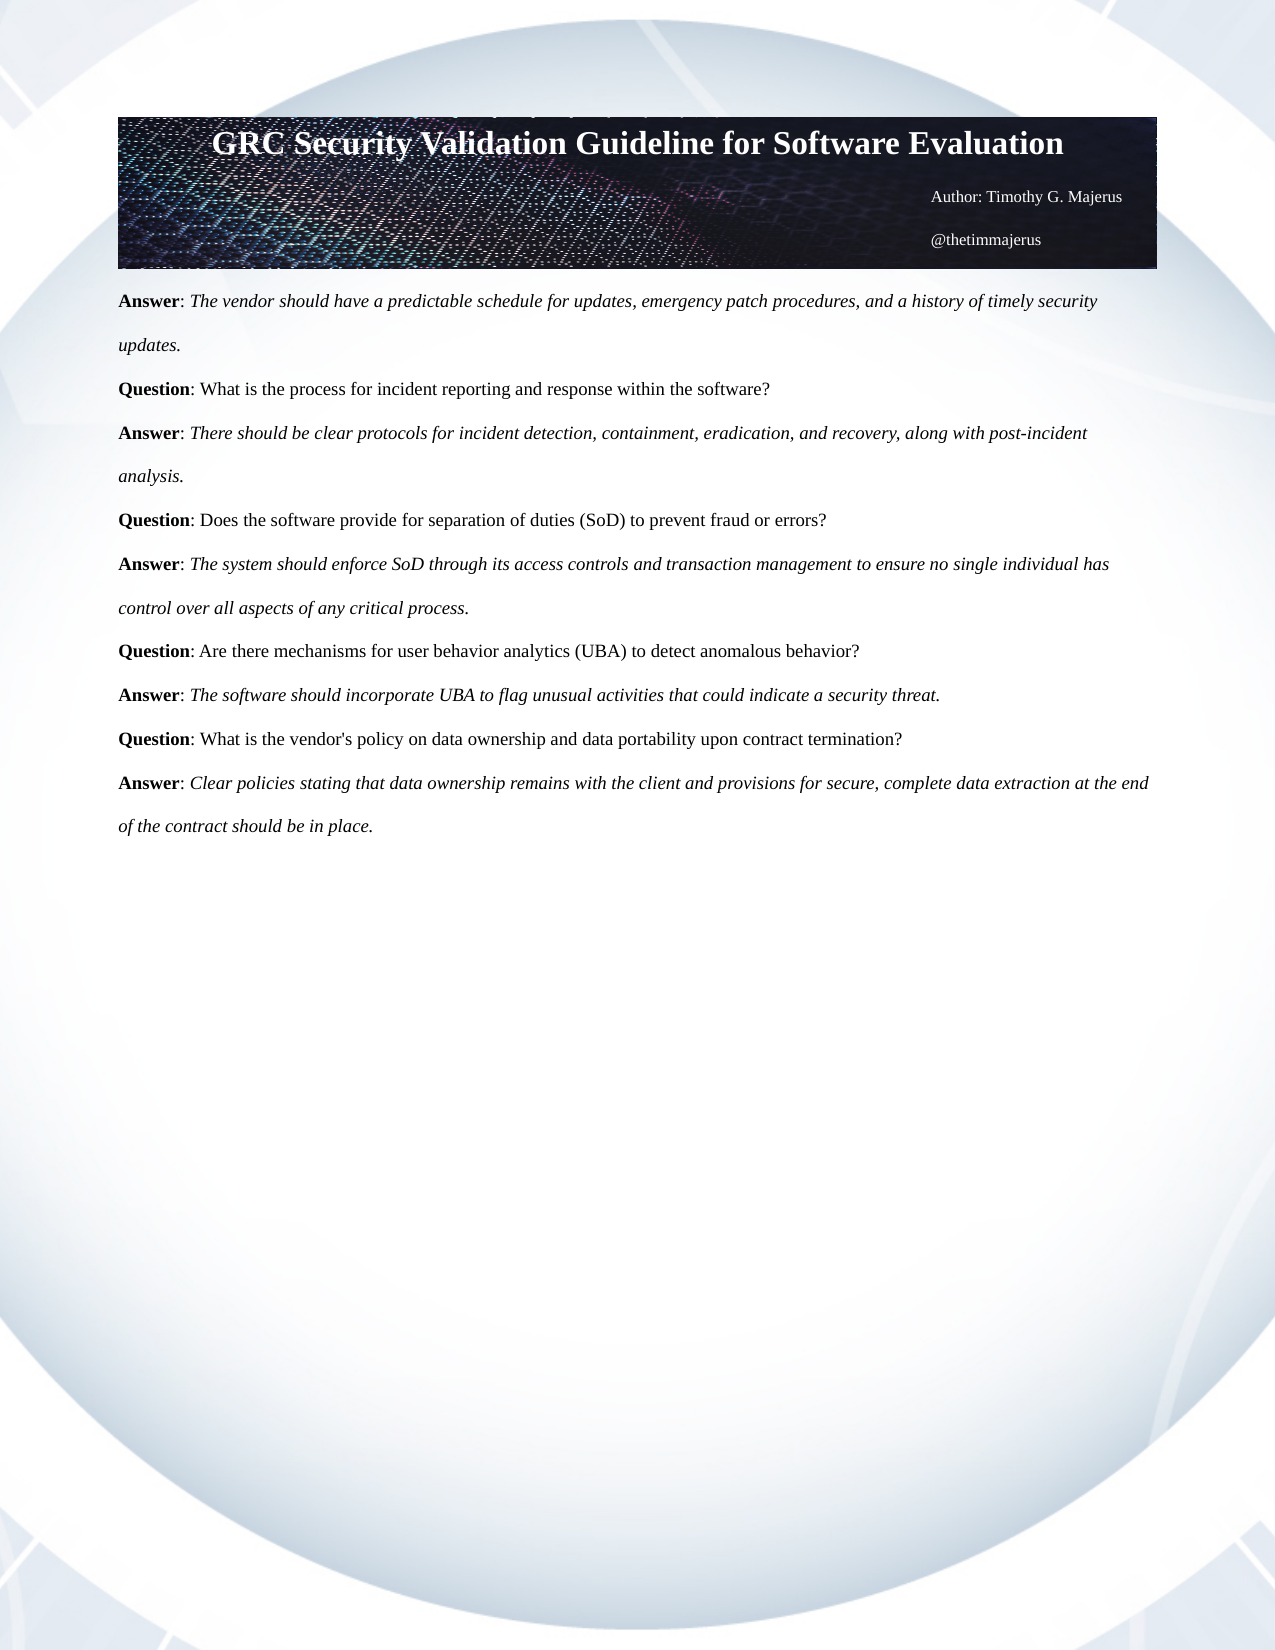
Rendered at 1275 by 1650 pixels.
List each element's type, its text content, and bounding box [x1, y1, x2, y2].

text Answer: The system should enforce SoD through its access controls and transaction management to ensure no single individual has control over all aspects of any critical process. [118, 531, 1157, 618]
picture [0, 0, 1275, 1650]
text Question: Are there mechanisms for user behavior analytics (UBA) to detect anomalous behavior? [118, 618, 1157, 662]
text Answer: The vendor should have a predictable schedule for updates, emergency patch procedures, and a history of timely security updates. [118, 268, 1157, 356]
text Question: Does the software provide for separation of duties (SoD) to prevent fraud or errors? [118, 487, 1157, 531]
text Question: What is the process for incident reporting and response within the software? [118, 356, 1157, 399]
text Answer: The software should incorporate UBA to flag unusual activities that could indicate a security threat. [118, 662, 1157, 706]
text Answer: There should be clear protocols for incident detection, containment, eradication, and recovery, along with post-incident analysis. [118, 399, 1157, 487]
text Answer: Clear policies stating that data ownership remains with the client and provisions for secure, complete data extraction at the end of the contract should be in place. [118, 749, 1157, 837]
text Question: What is the vendor's policy on data ownership and data portability upon contract termination? [118, 706, 1157, 749]
